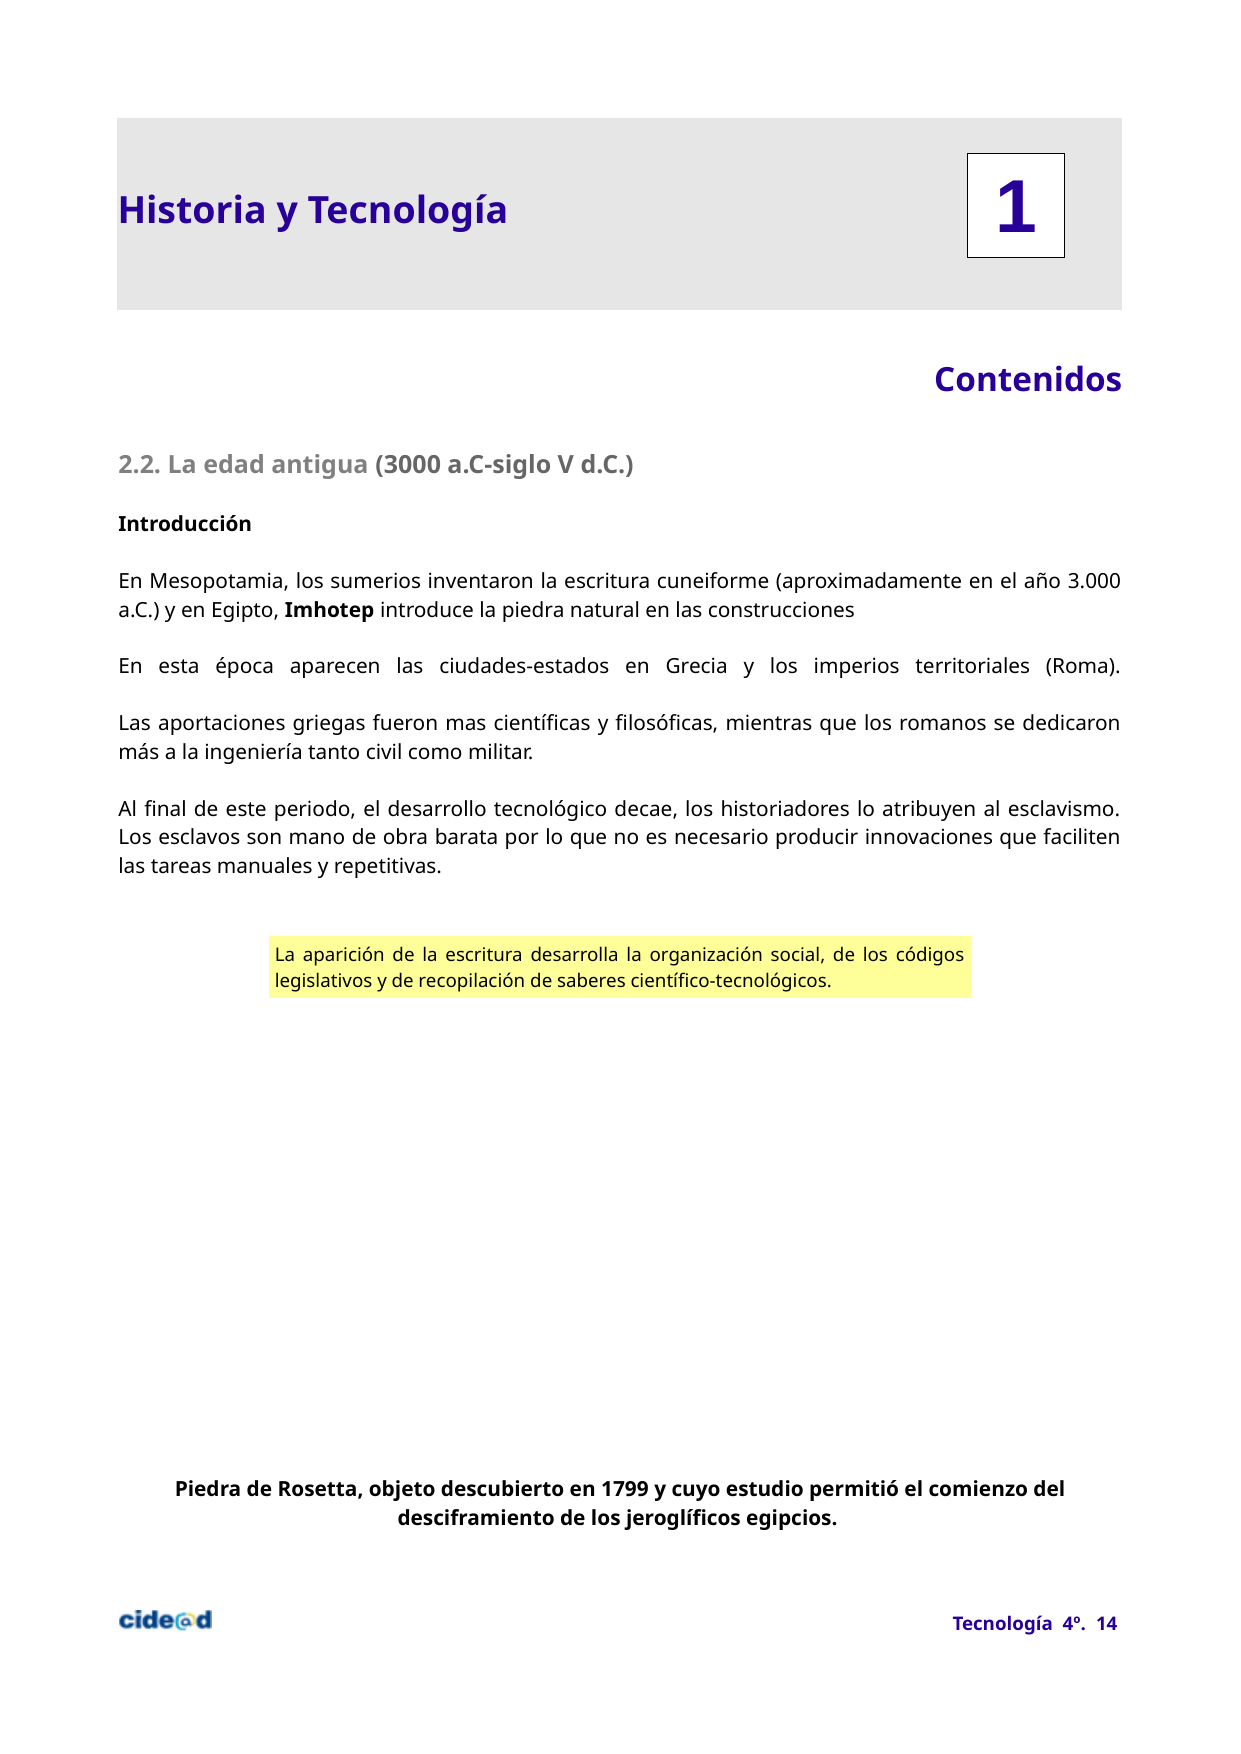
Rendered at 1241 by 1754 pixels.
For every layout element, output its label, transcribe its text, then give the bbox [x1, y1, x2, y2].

text En esta época aparecen las ciudades-estados en Grecia y los imperios territoriales (Roma). [118, 652, 1122, 708]
text Al final de este periodo, el desarrollo tecnológico decae, los historiadores lo atribuyen al esclavismo. Los esclavos son mano de obra barata por lo que no es necesario producir innovaciones que faciliten las tareas manuales y repetitivas. [118, 794, 1122, 879]
text Contenidos [118, 356, 1122, 401]
text Piedra de Rosetta, objeto descubierto en 1799 y cuyo estudio permitió el comienzo del desciframiento de los jeroglíficos egipcios. [118, 1474, 1122, 1531]
text Las aportaciones griegas fueron mas científicas y filosóficas, mientras que los romanos se dedicaron más a la ingeniería tanto civil como militar. [118, 708, 1122, 765]
table_header La aparición de la escritura desarrolla la organización social, de los códigos legislativos y de recopilación de saberes científico-tecnológicos. [269, 936, 971, 998]
text 2.2. La edad antigua (3000 a.C-siglo V d.C.) [118, 447, 1122, 481]
table_header Historia y Tecnología [117, 118, 1122, 310]
text En Mesopotamia, los sumerios inventaron la escritura cuneiforme (aproximadamente en el año 3.000 a.C.) y en Egipto, Imhotep introduce la piedra natural en las construcciones [118, 566, 1122, 623]
text Introducción [118, 509, 1122, 538]
picture [118, 1610, 212, 1632]
